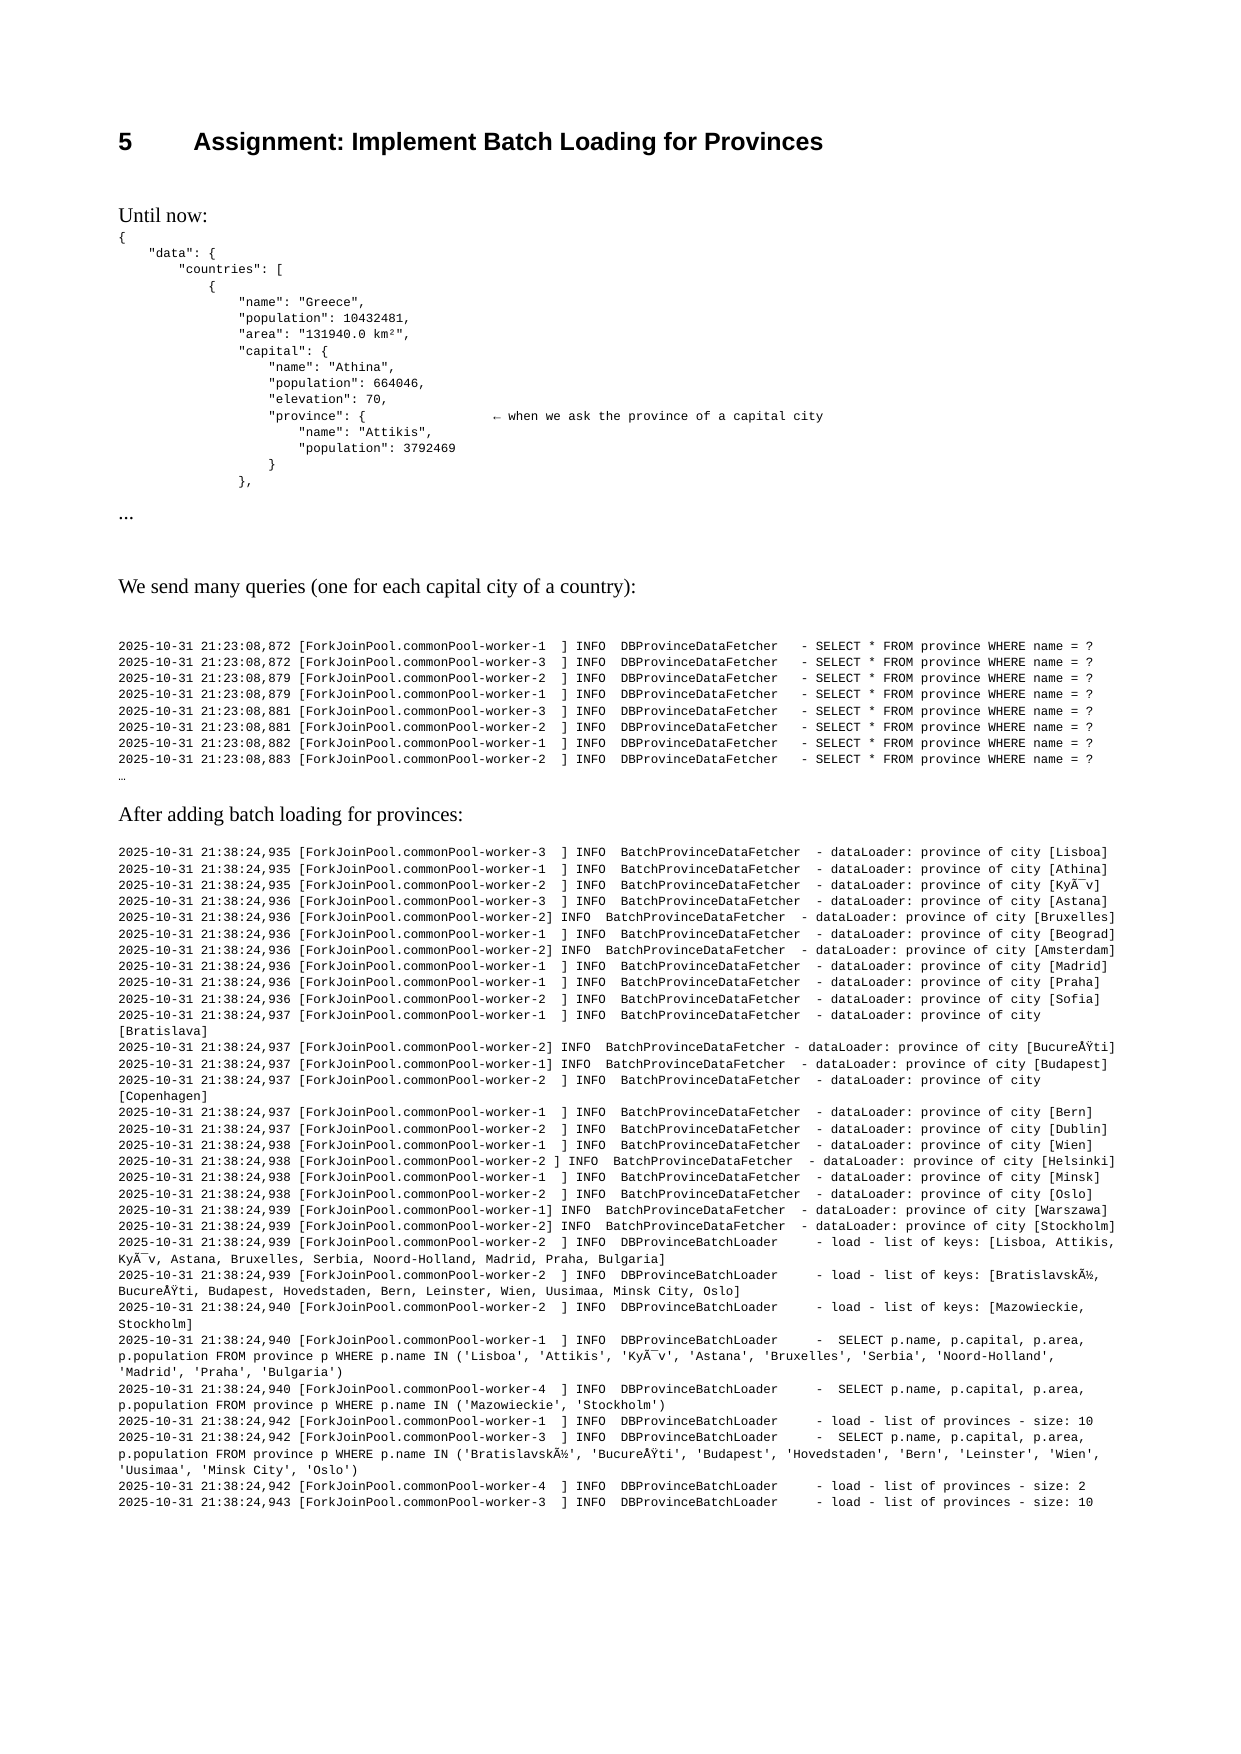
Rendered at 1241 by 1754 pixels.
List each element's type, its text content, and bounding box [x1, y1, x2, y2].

text 2025-10-31 21:38:24,937 [ForkJoinPool.commonPool-worker-2 ] INFO BatchProvinceDataFetcher - dataLoader: province of city [Copenhagen] [118, 1074, 1122, 1104]
text 2025-10-31 21:38:24,937 [ForkJoinPool.commonPool-worker-2] INFO BatchProvinceDataFetcher - dataLoader: province of city [BucureÅŸti] [118, 1041, 1122, 1056]
text 2025-10-31 21:23:08,881 [ForkJoinPool.commonPool-worker-2 ] INFO DBProvinceDataFetcher - SELECT * FROM province WHERE name = ? [118, 721, 1122, 735]
text 2025-10-31 21:38:24,938 [ForkJoinPool.commonPool-worker-1 ] INFO BatchProvinceDataFetcher - dataLoader: province of city [Wien] [118, 1139, 1122, 1153]
text { [118, 279, 1122, 294]
text … [118, 769, 1122, 784]
text "name": "Attikis", [118, 426, 1122, 440]
text "capital": { [118, 344, 1122, 359]
text 2025-10-31 21:38:24,936 [ForkJoinPool.commonPool-worker-1 ] INFO BatchProvinceDataFetcher - dataLoader: province of city [Beograd] [118, 928, 1122, 942]
text 2025-10-31 21:38:24,936 [ForkJoinPool.commonPool-worker-2 ] INFO BatchProvinceDataFetcher - dataLoader: province of city [Sofia] [118, 993, 1122, 1007]
text 2025-10-31 21:38:24,936 [ForkJoinPool.commonPool-worker-2] INFO BatchProvinceDataFetcher - dataLoader: province of city [Amsterdam] [118, 944, 1122, 958]
text 2025-10-31 21:38:24,936 [ForkJoinPool.commonPool-worker-2] INFO BatchProvinceDataFetcher - dataLoader: province of city [Bruxelles] [118, 911, 1122, 926]
text 2025-10-31 21:23:08,879 [ForkJoinPool.commonPool-worker-1 ] INFO DBProvinceDataFetcher - SELECT * FROM province WHERE name = ? [118, 688, 1122, 702]
text 2025-10-31 21:38:24,942 [ForkJoinPool.commonPool-worker-3 ] INFO DBProvinceBatchLoader - SELECT p.name, p.capital, p.area, p.population FROM province p WHERE p.name IN ('BratislavskÃ½', 'BucureÅŸti', 'Budapest', 'Hovedstaden', 'Bern', 'Leinster', 'Wien', 'Uusimaa', 'Minsk City', 'Oslo') [118, 1431, 1122, 1478]
text "area": "131940.0 km²", [118, 328, 1122, 342]
text 2025-10-31 21:38:24,936 [ForkJoinPool.commonPool-worker-1 ] INFO BatchProvinceDataFetcher - dataLoader: province of city [Praha] [118, 976, 1122, 991]
text "population": 3792469 [118, 442, 1122, 456]
text 2025-10-31 21:38:24,937 [ForkJoinPool.commonPool-worker-2 ] INFO BatchProvinceDataFetcher - dataLoader: province of city [Dublin] [118, 1123, 1122, 1137]
text ... [118, 500, 1122, 524]
text 2025-10-31 21:38:24,940 [ForkJoinPool.commonPool-worker-2 ] INFO DBProvinceBatchLoader - load - list of keys: [Mazowieckie, Stockholm] [118, 1301, 1122, 1332]
text "name": "Greece", [118, 296, 1122, 310]
text "data": { [118, 247, 1122, 261]
text "countries": [ [118, 263, 1122, 277]
text 2025-10-31 21:38:24,938 [ForkJoinPool.commonPool-worker-1 ] INFO BatchProvinceDataFetcher - dataLoader: province of city [Minsk] [118, 1171, 1122, 1186]
text 2025-10-31 21:38:24,935 [ForkJoinPool.commonPool-worker-1 ] INFO BatchProvinceDataFetcher - dataLoader: province of city [Athina] [118, 863, 1122, 877]
text } [118, 458, 1122, 472]
text 2025-10-31 21:38:24,935 [ForkJoinPool.commonPool-worker-3 ] INFO BatchProvinceDataFetcher - dataLoader: province of city [Lisboa] [118, 846, 1122, 861]
text 2025-10-31 21:38:24,939 [ForkJoinPool.commonPool-worker-2 ] INFO DBProvinceBatchLoader - load - list of keys: [Lisboa, Attikis, KyÃ¯v, Astana, Bruxelles, Serbia, Noord-Holland, Madrid, Praha, Bulgaria] [118, 1236, 1122, 1267]
text "population": 10432481, [118, 312, 1122, 326]
text 2025-10-31 21:23:08,879 [ForkJoinPool.commonPool-worker-2 ] INFO DBProvinceDataFetcher - SELECT * FROM province WHERE name = ? [118, 672, 1122, 686]
text 2025-10-31 21:38:24,936 [ForkJoinPool.commonPool-worker-3 ] INFO BatchProvinceDataFetcher - dataLoader: province of city [Astana] [118, 895, 1122, 909]
text We send many queries (one for each capital city of a country): [118, 574, 1122, 598]
text "province": { ← when we ask the province of a capital city [118, 409, 1122, 424]
text 2025-10-31 21:38:24,938 [ForkJoinPool.commonPool-worker-2 ] INFO BatchProvinceDataFetcher - dataLoader: province of city [Oslo] [118, 1188, 1122, 1202]
text 2025-10-31 21:38:24,935 [ForkJoinPool.commonPool-worker-2 ] INFO BatchProvinceDataFetcher - dataLoader: province of city [KyÃ¯v] [118, 879, 1122, 893]
text "population": 664046, [118, 377, 1122, 391]
text 2025-10-31 21:38:24,937 [ForkJoinPool.commonPool-worker-1 ] INFO BatchProvinceDataFetcher - dataLoader: province of city [Bratislava] [118, 1009, 1122, 1039]
subtitle Assignment: Implement Batch Loading for Provinces [118, 127, 1122, 156]
text }, [118, 474, 1122, 489]
text { [118, 231, 1122, 245]
text 2025-10-31 21:38:24,937 [ForkJoinPool.commonPool-worker-1] INFO BatchProvinceDataFetcher - dataLoader: province of city [Budapest] [118, 1058, 1122, 1072]
text 2025-10-31 21:38:24,938 [ForkJoinPool.commonPool-worker-2 ] INFO BatchProvinceDataFetcher - dataLoader: province of city [Helsinki] [118, 1155, 1122, 1169]
text 2025-10-31 21:23:08,882 [ForkJoinPool.commonPool-worker-1 ] INFO DBProvinceDataFetcher - SELECT * FROM province WHERE name = ? [118, 737, 1122, 751]
text 2025-10-31 21:38:24,942 [ForkJoinPool.commonPool-worker-4 ] INFO DBProvinceBatchLoader - load - list of provinces - size: 2 [118, 1480, 1122, 1494]
text 2025-10-31 21:38:24,937 [ForkJoinPool.commonPool-worker-1 ] INFO BatchProvinceDataFetcher - dataLoader: province of city [Bern] [118, 1106, 1122, 1121]
text 2025-10-31 21:38:24,940 [ForkJoinPool.commonPool-worker-4 ] INFO DBProvinceBatchLoader - SELECT p.name, p.capital, p.area, p.population FROM province p WHERE p.name IN ('Mazowieckie', 'Stockholm') [118, 1383, 1122, 1413]
text 2025-10-31 21:38:24,943 [ForkJoinPool.commonPool-worker-3 ] INFO DBProvinceBatchLoader - load - list of provinces - size: 10 [118, 1496, 1122, 1511]
text Until now: [118, 203, 1122, 227]
text "name": "Athina", [118, 361, 1122, 375]
text 2025-10-31 21:38:24,942 [ForkJoinPool.commonPool-worker-1 ] INFO DBProvinceBatchLoader - load - list of provinces - size: 10 [118, 1415, 1122, 1429]
text 2025-10-31 21:23:08,872 [ForkJoinPool.commonPool-worker-1 ] INFO DBProvinceDataFetcher - SELECT * FROM province WHERE name = ? [118, 639, 1122, 654]
text 2025-10-31 21:38:24,939 [ForkJoinPool.commonPool-worker-2] INFO BatchProvinceDataFetcher - dataLoader: province of city [Stockholm] [118, 1220, 1122, 1234]
text 2025-10-31 21:38:24,939 [ForkJoinPool.commonPool-worker-1] INFO BatchProvinceDataFetcher - dataLoader: province of city [Warszawa] [118, 1204, 1122, 1218]
text 2025-10-31 21:38:24,939 [ForkJoinPool.commonPool-worker-2 ] INFO DBProvinceBatchLoader - load - list of keys: [BratislavskÃ½, BucureÅŸti, Budapest, Hovedstaden, Bern, Leinster, Wien, Uusimaa, Minsk City, Oslo] [118, 1269, 1122, 1299]
text 2025-10-31 21:23:08,881 [ForkJoinPool.commonPool-worker-3 ] INFO DBProvinceDataFetcher - SELECT * FROM province WHERE name = ? [118, 704, 1122, 719]
text 2025-10-31 21:23:08,883 [ForkJoinPool.commonPool-worker-2 ] INFO DBProvinceDataFetcher - SELECT * FROM province WHERE name = ? [118, 753, 1122, 767]
text 2025-10-31 21:38:24,936 [ForkJoinPool.commonPool-worker-1 ] INFO BatchProvinceDataFetcher - dataLoader: province of city [Madrid] [118, 960, 1122, 974]
text 2025-10-31 21:38:24,940 [ForkJoinPool.commonPool-worker-1 ] INFO DBProvinceBatchLoader - SELECT p.name, p.capital, p.area, p.population FROM province p WHERE p.name IN ('Lisboa', 'Attikis', 'KyÃ¯v', 'Astana', 'Bruxelles', 'Serbia', 'Noord-Holland', 'Madrid', 'Praha', 'Bulgaria') [118, 1334, 1122, 1381]
text 2025-10-31 21:23:08,872 [ForkJoinPool.commonPool-worker-3 ] INFO DBProvinceDataFetcher - SELECT * FROM province WHERE name = ? [118, 656, 1122, 670]
text After adding batch loading for provinces: [118, 802, 1122, 826]
text "elevation": 70, [118, 393, 1122, 407]
